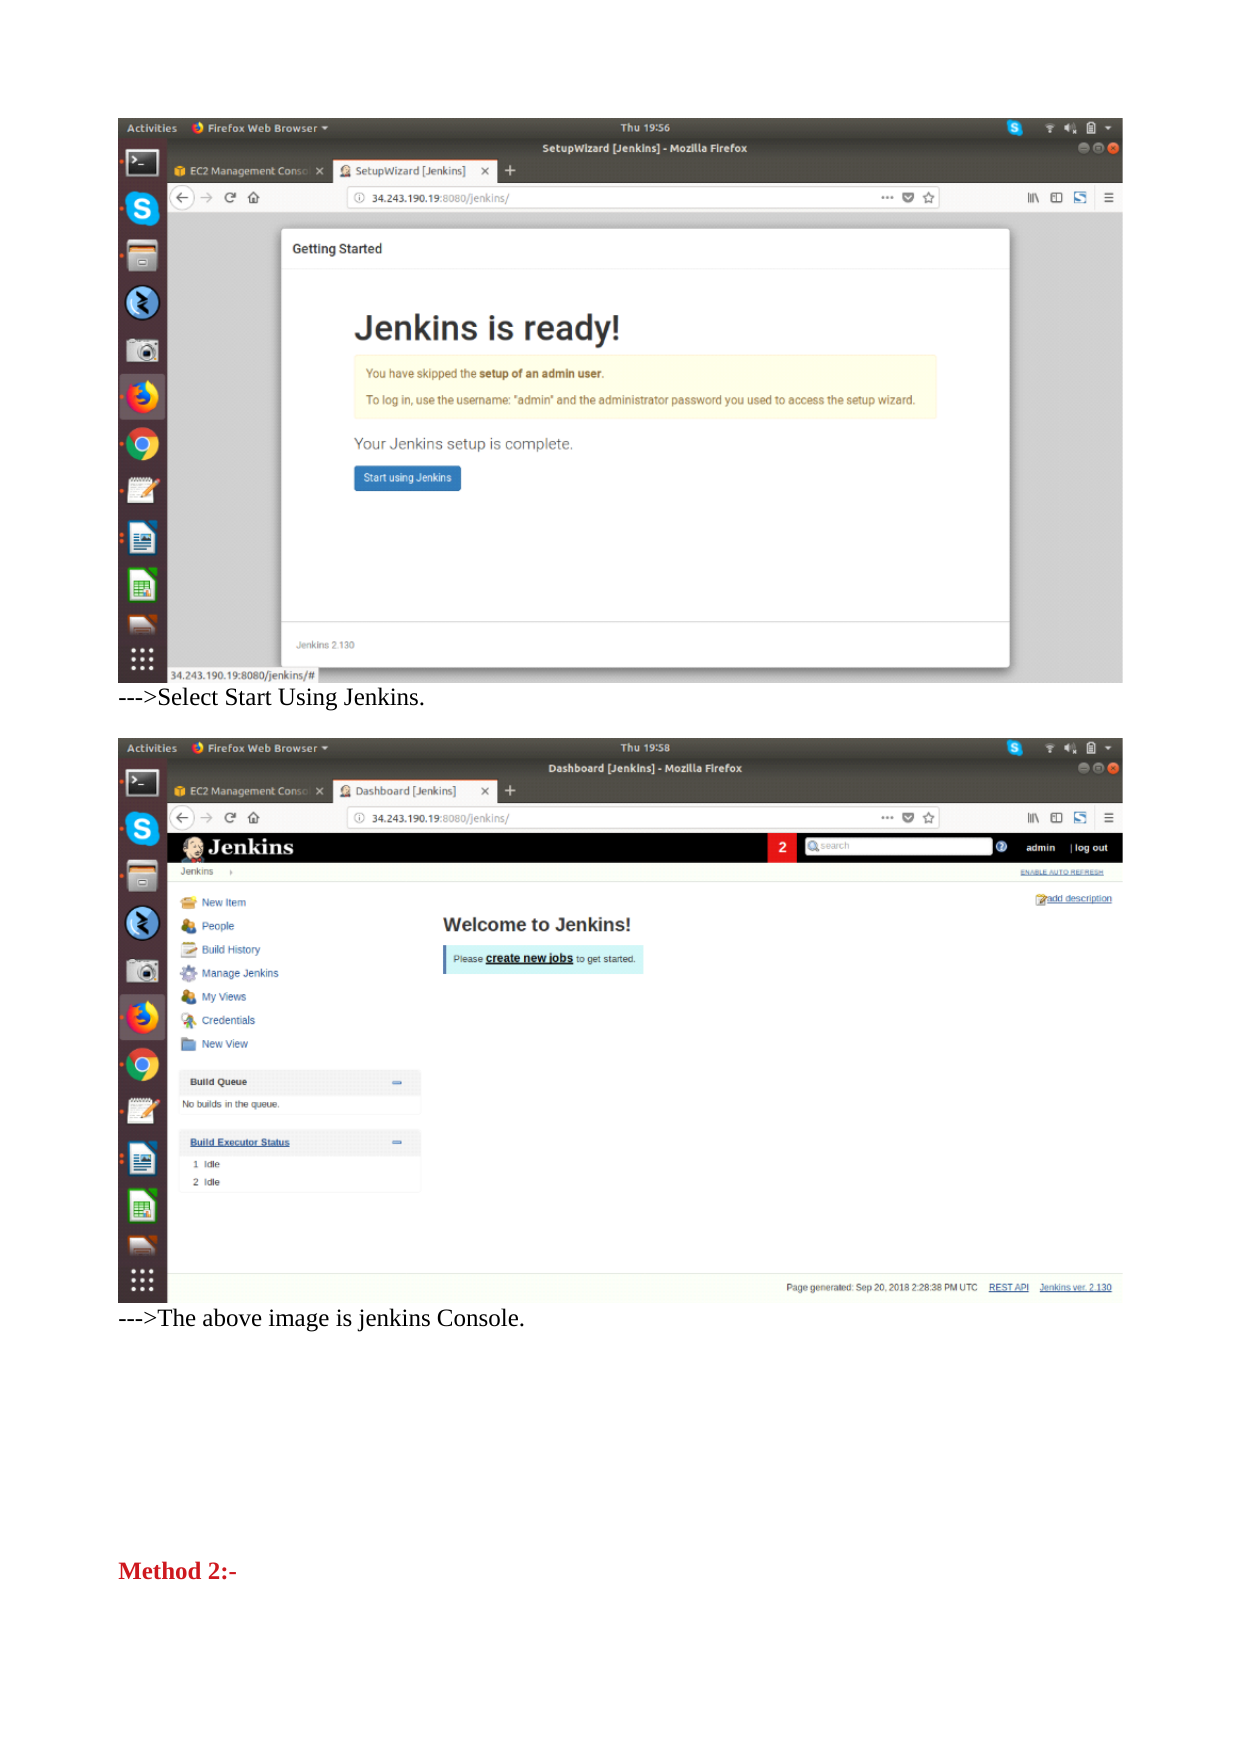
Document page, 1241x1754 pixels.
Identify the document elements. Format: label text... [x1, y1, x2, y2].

text Method 2:- [118, 1556, 1122, 1585]
text --->The above image is jenkins Console. [118, 1303, 1122, 1332]
text --->Select Start Using Jenkins. [118, 683, 1122, 711]
